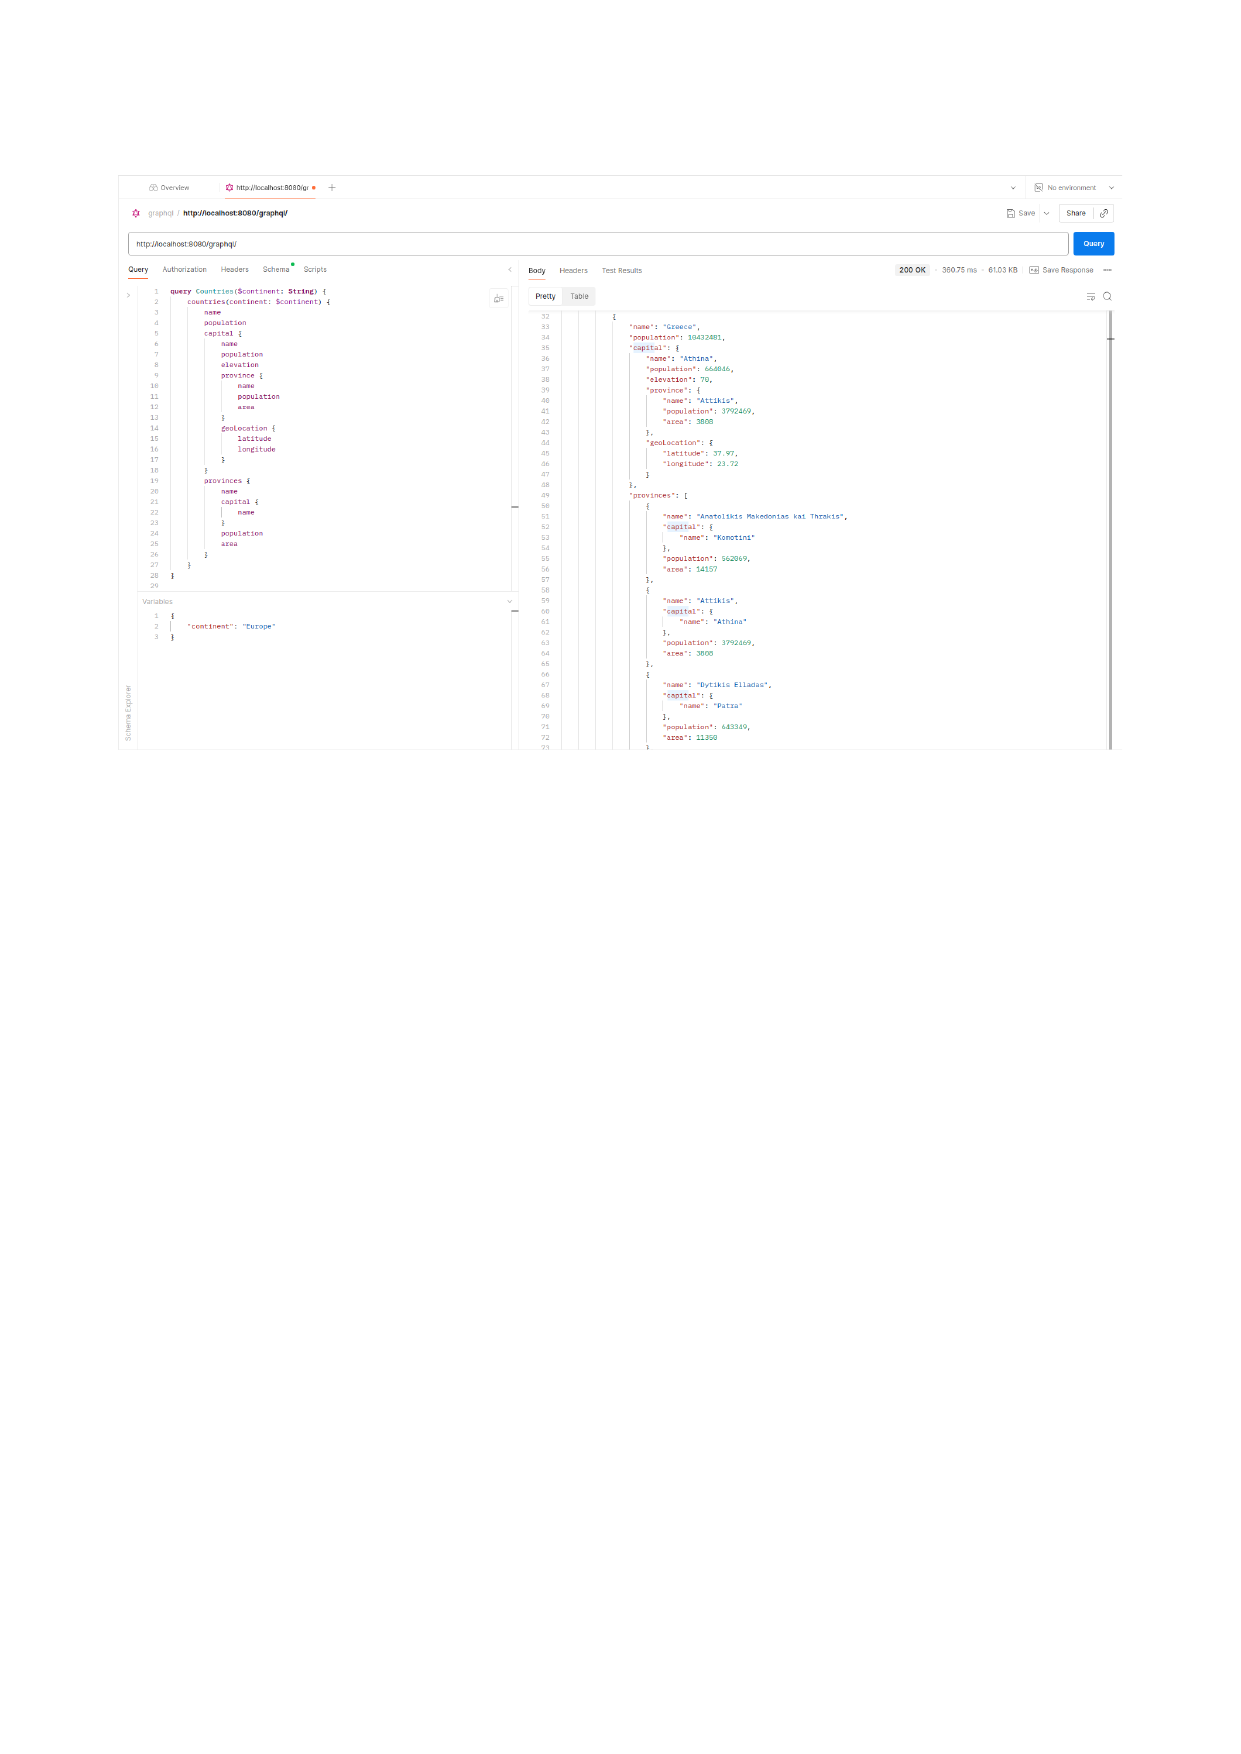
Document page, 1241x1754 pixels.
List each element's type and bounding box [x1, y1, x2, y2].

picture [118, 175, 1123, 750]
